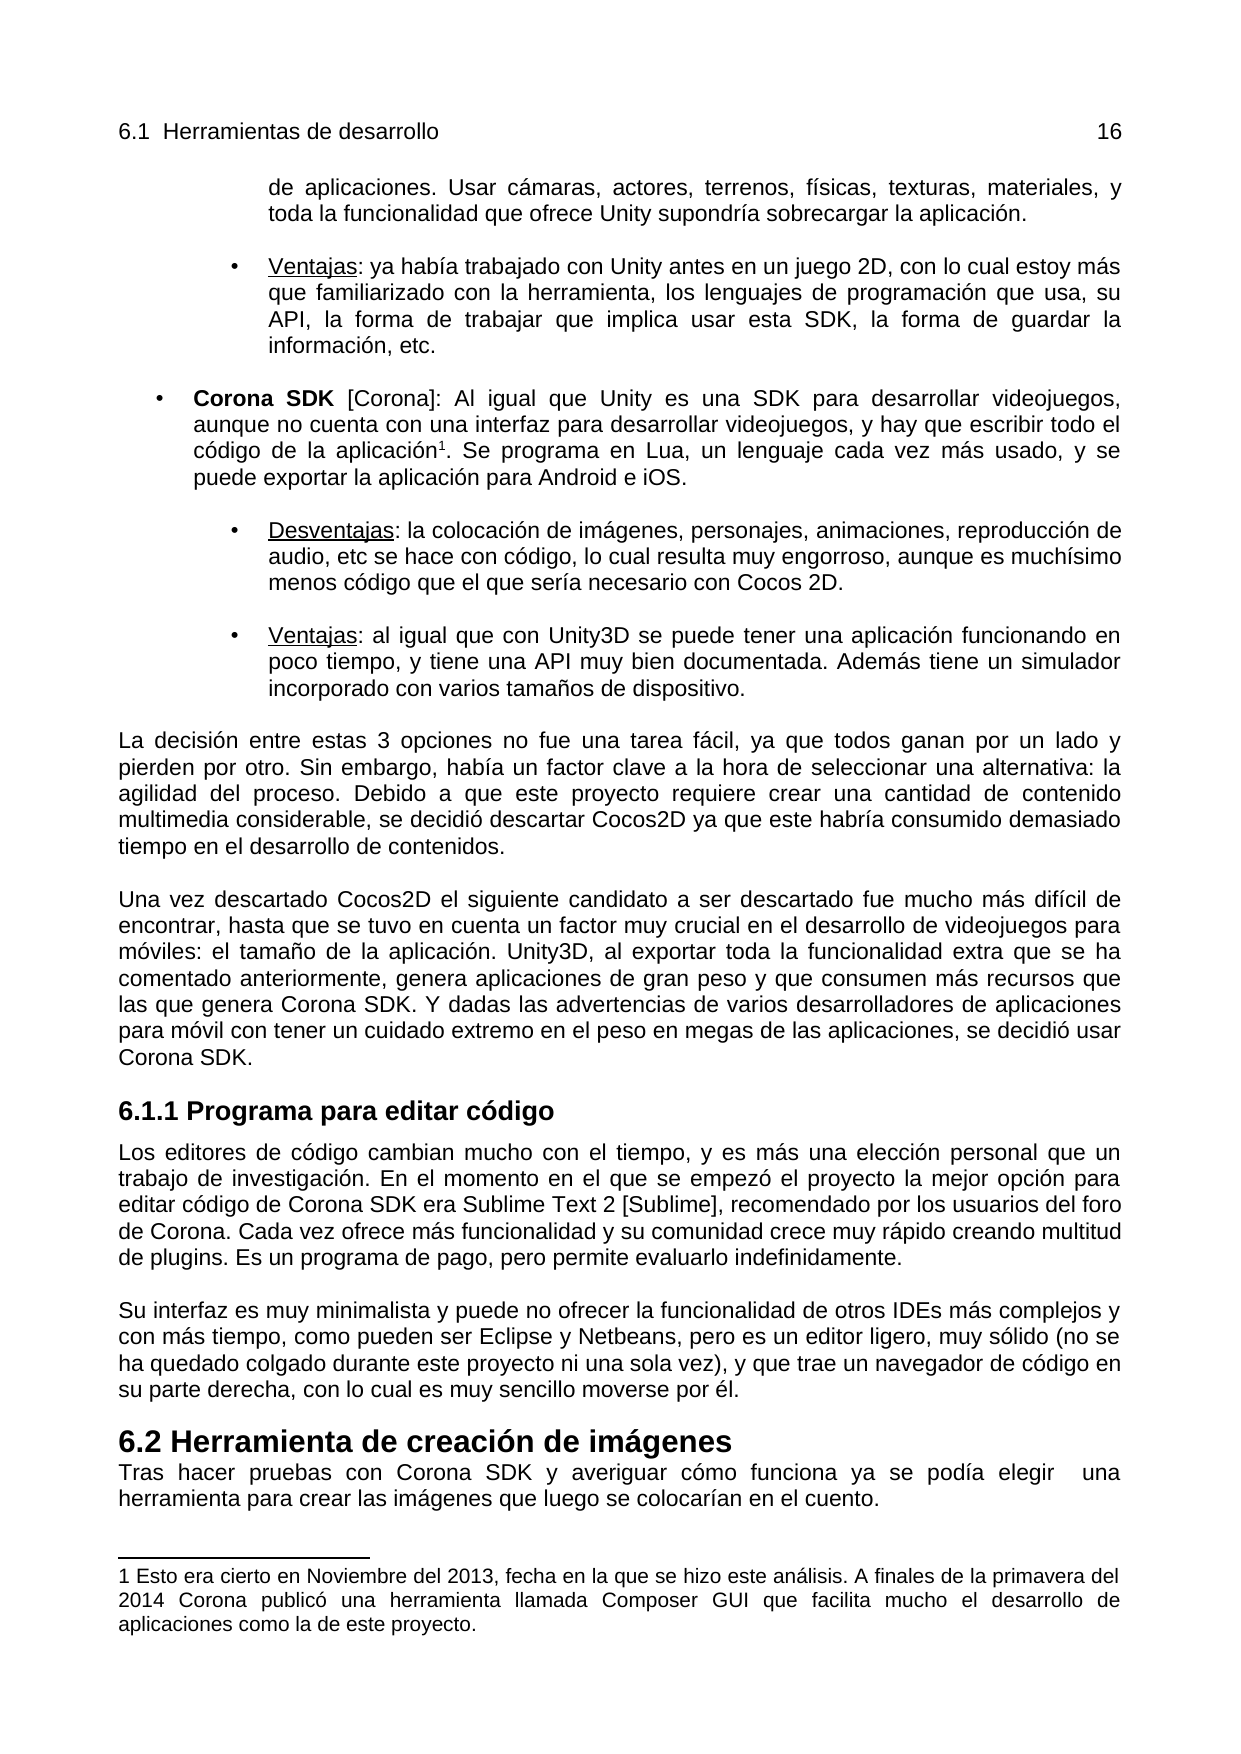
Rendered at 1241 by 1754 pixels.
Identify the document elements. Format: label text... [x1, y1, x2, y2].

list Desventajas: la colocación de imágenes, personajes, animaciones, reproducción de audio, etc se hace con código, lo cual resulta muy engorroso, aunque es muchísimo menos código que el que sería necesario con Cocos 2D. [231, 517, 1122, 596]
list Ventajas: al igual que con Unity3D se puede tener una aplicación funcionando en poco tiempo, y tiene una API muy bien documentada. Además tiene un simulador incorporado con varios tamaños de dispositivo. [231, 622, 1122, 701]
list de aplicaciones. Usar cámaras, actores, terrenos, físicas, texturas, materiales, y toda la funcionalidad que ofrece Unity supondría sobrecargar la aplicación. [231, 174, 1122, 227]
subtitle Tras hacer pruebas con Corona SDK y averiguar cómo funciona ya se podía elegir una herramienta para crear las imágenes que luego se colocarían en el cuento. [118, 1459, 1122, 1512]
subtitle Programa para editar código [118, 1095, 1122, 1126]
subtitle Herramienta de creación de imágenes [118, 1423, 1122, 1459]
list Esto era cierto en Noviembre del 2013, fecha en la que se hizo este análisis. A finales de la primavera del 2014 Corona publicó una herramienta llamada Composer GUI que facilita mucho el desarrollo de aplicaciones como la de este proyecto. [118, 1564, 1122, 1636]
text La decisión entre estas 3 opciones no fue una tarea fácil, ya que todos ganan por un lado y pierden por otro. Sin embargo, había un factor clave a la hora de seleccionar una alternativa: la agilidad del proceso. Debido a que este proyecto requiere crear una cantidad de contenido multimedia considerable, se decidió descartar Cocos2D ya que este habría consumido demasiado tiempo en el desarrollo de contenidos. [118, 727, 1122, 859]
list Corona SDK [Corona]: Al igual que Unity es una SDK para desarrollar videojuegos, aunque no cuenta con una interfaz para desarrollar videojuegos, y hay que escribir todo el código de la aplicación. Se programa en Lua, un lenguaje cada vez más usado, y se puede exportar la aplicación para Android e iOS. [156, 385, 1122, 490]
text Los editores de código cambian mucho con el tiempo, y es más una elección personal que un trabajo de investigación. En el momento en el que se empezó el proyecto la mejor opción para editar código de Corona SDK era Sublime Text 2 [Sublime], recomendado por los usuarios del foro de Corona. Cada vez ofrece más funcionalidad y su comunidad crece muy rápido creando multitud de plugins. Es un programa de pago, pero permite evaluarlo indefinidamente. [118, 1139, 1122, 1271]
text Una vez descartado Cocos2D el siguiente candidato a ser descartado fue mucho más difícil de encontrar, hasta que se tuvo en cuenta un factor muy crucial en el desarrollo de videojuegos para móviles: el tamaño de la aplicación. Unity3D, al exportar toda la funcionalidad extra que se ha comentado anteriormente, genera aplicaciones de gran peso y que consumen más recursos que las que genera Corona SDK. Y dadas las advertencias de varios desarrolladores de aplicaciones para móvil con tener un cuidado extremo en el peso en megas de las aplicaciones, se decidió usar Corona SDK. [118, 886, 1122, 1070]
list Ventajas: ya había trabajado con Unity antes en un juego 2D, con lo cual estoy más que familiarizado con la herramienta, los lenguajes de programación que usa, su API, la forma de trabajar que implica usar esta SDK, la forma de guardar la información, etc. [231, 253, 1122, 358]
text Su interfaz es muy minimalista y puede no ofrecer la funcionalidad de otros IDEs más complejos y con más tiempo, como pueden ser Eclipse y Netbeans, pero es un editor ligero, muy sólido (no se ha quedado colgado durante este proyecto ni una sola vez), y que trae un navegador de código en su parte derecha, con lo cual es muy sencillo moverse por él. [118, 1297, 1122, 1402]
